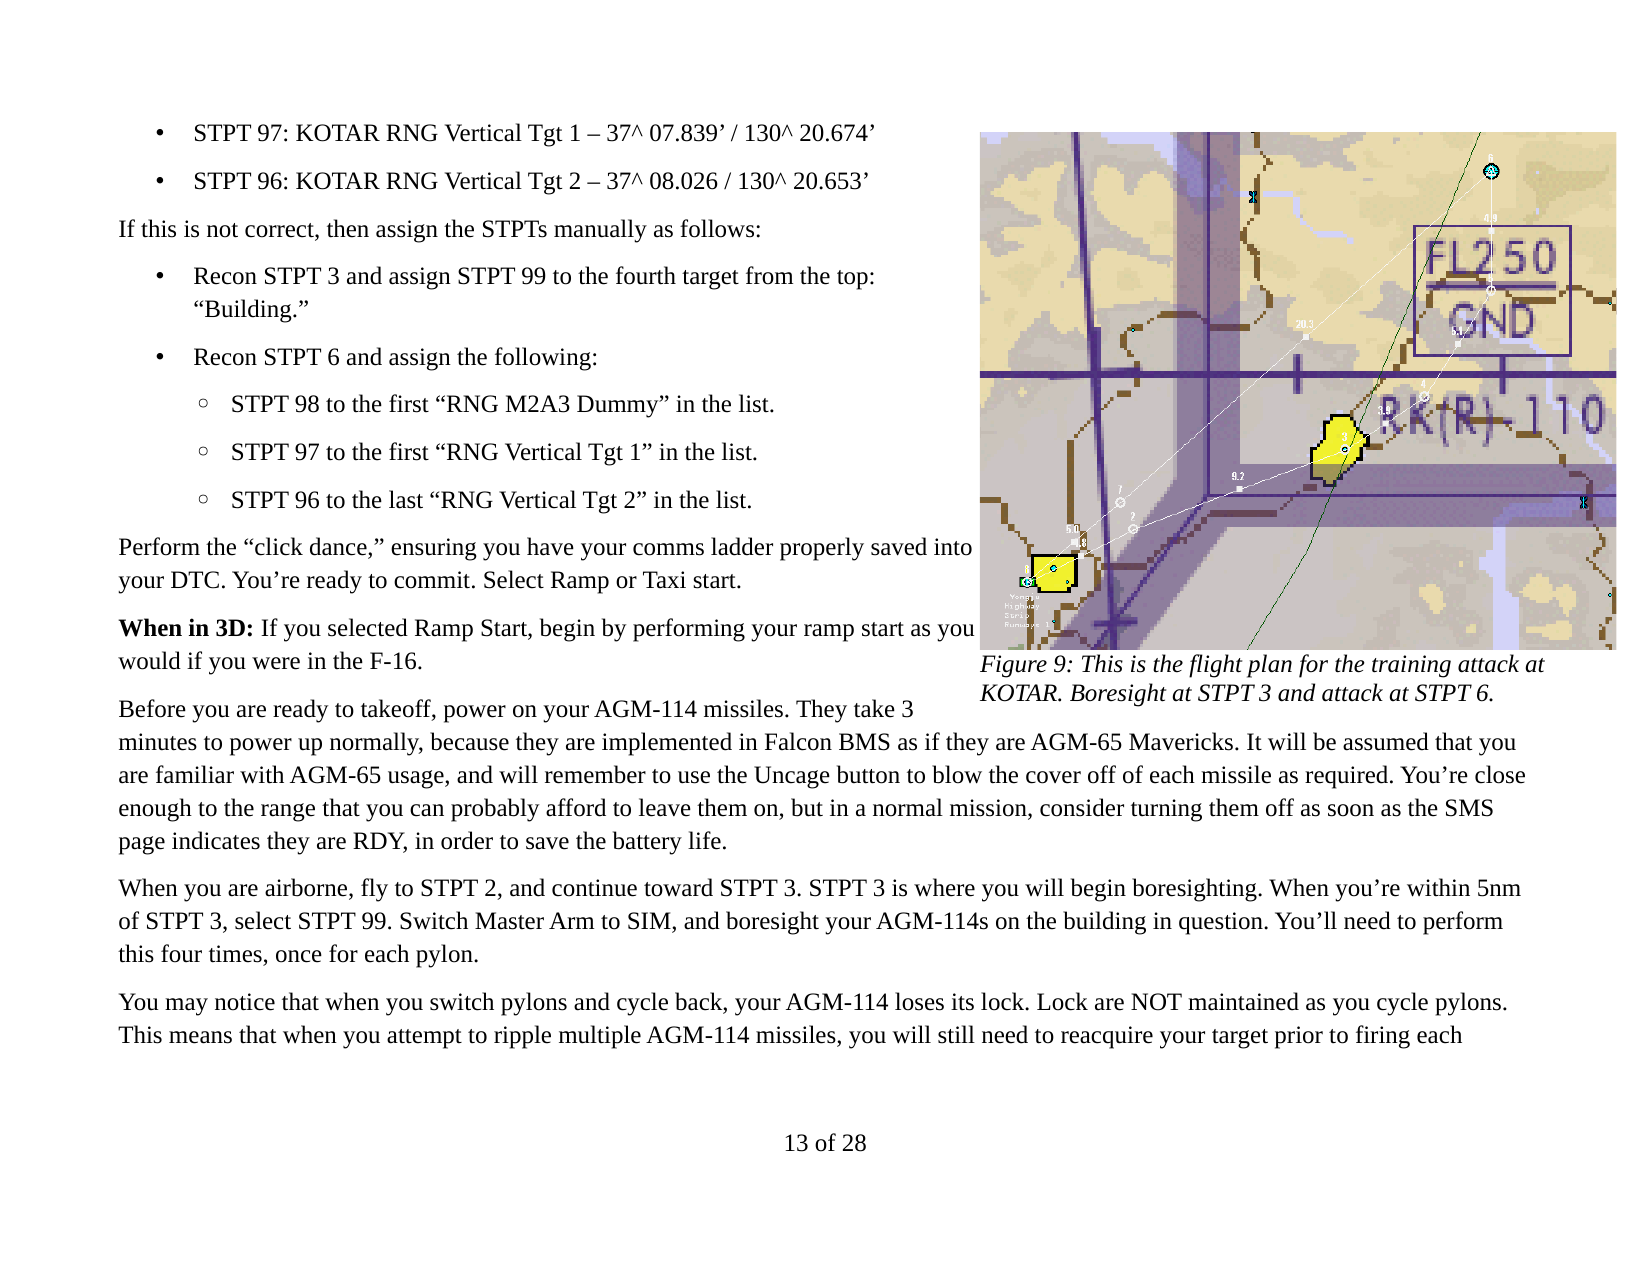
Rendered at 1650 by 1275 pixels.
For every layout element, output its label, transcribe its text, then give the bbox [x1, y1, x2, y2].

list STPT 98 to the first “RNG M2A3 Dummy” in the list. [193, 389, 979, 418]
text You may notice that when you switch pylons and cycle back, your AGM-114 loses its lock. Lock are NOT maintained as you cycle pylons. This means that when you attempt to ripple multiple AGM-114 missiles, you will still need to reacquire your target prior to firing each [118, 987, 1532, 1049]
text If this is not correct, then assign the STPTs manually as follows: [118, 214, 979, 242]
text Perform the “click dance,” ensuring you have your comms ladder properly saved into your DTC. You’re ready to commit. Select Ramp or Taxi start. [118, 532, 979, 594]
list STPT 97: KOTAR RNG Vertical Tgt 1 – 37^ 07.839’ / 130^ 20.674’ [156, 118, 1616, 147]
list STPT 96: KOTAR RNG Vertical Tgt 2 – 37^ 08.026 / 130^ 20.653’ [156, 166, 979, 195]
list STPT 97 to the first “RNG Vertical Tgt 1” in the list. [193, 437, 979, 466]
text Before you are ready to takeoff, power on your AGM-114 missiles. They take 3 minutes to power up normally, because they are implemented in Falcon BMS as if they are AGM-65 Mavericks. It will be assumed that you are familiar with AGM-65 usage, and will remember to use the Uncage button to blow the cover off of each missile as required. You’re close enough to the range that you can probably afford to leave them on, but in a normal mission, consider turning them off as soon as the SMS page indicates they are RDY, in order to save the battery life. [118, 694, 1532, 854]
picture [979, 132, 1617, 650]
text When you are airborne, fly to STPT 2, and continue toward STPT 3. STPT 3 is where you will begin boresighting. When you’re within 5nm of STPT 3, select STPT 99. Switch Master Arm to SIM, and boresight your AGM-114s on the building in question. You’ll need to perform this four times, once for each pylon. [118, 873, 1532, 968]
list STPT 96 to the last “RNG Vertical Tgt 2” in the list. [193, 485, 979, 513]
text When in 3D: If you selected Ramp Start, begin by performing your ramp start as you would if you were in the F-16. [118, 613, 980, 675]
list Recon STPT 3 and assign STPT 99 to the fourth target from the top: “Building.” [156, 261, 979, 323]
list Recon STPT 6 and assign the following: [156, 342, 979, 371]
list Figure 9: This is the flight plan for the training attack at KOTAR. Boresight at STPT 3 and attack at STPT 6. [980, 650, 1616, 707]
